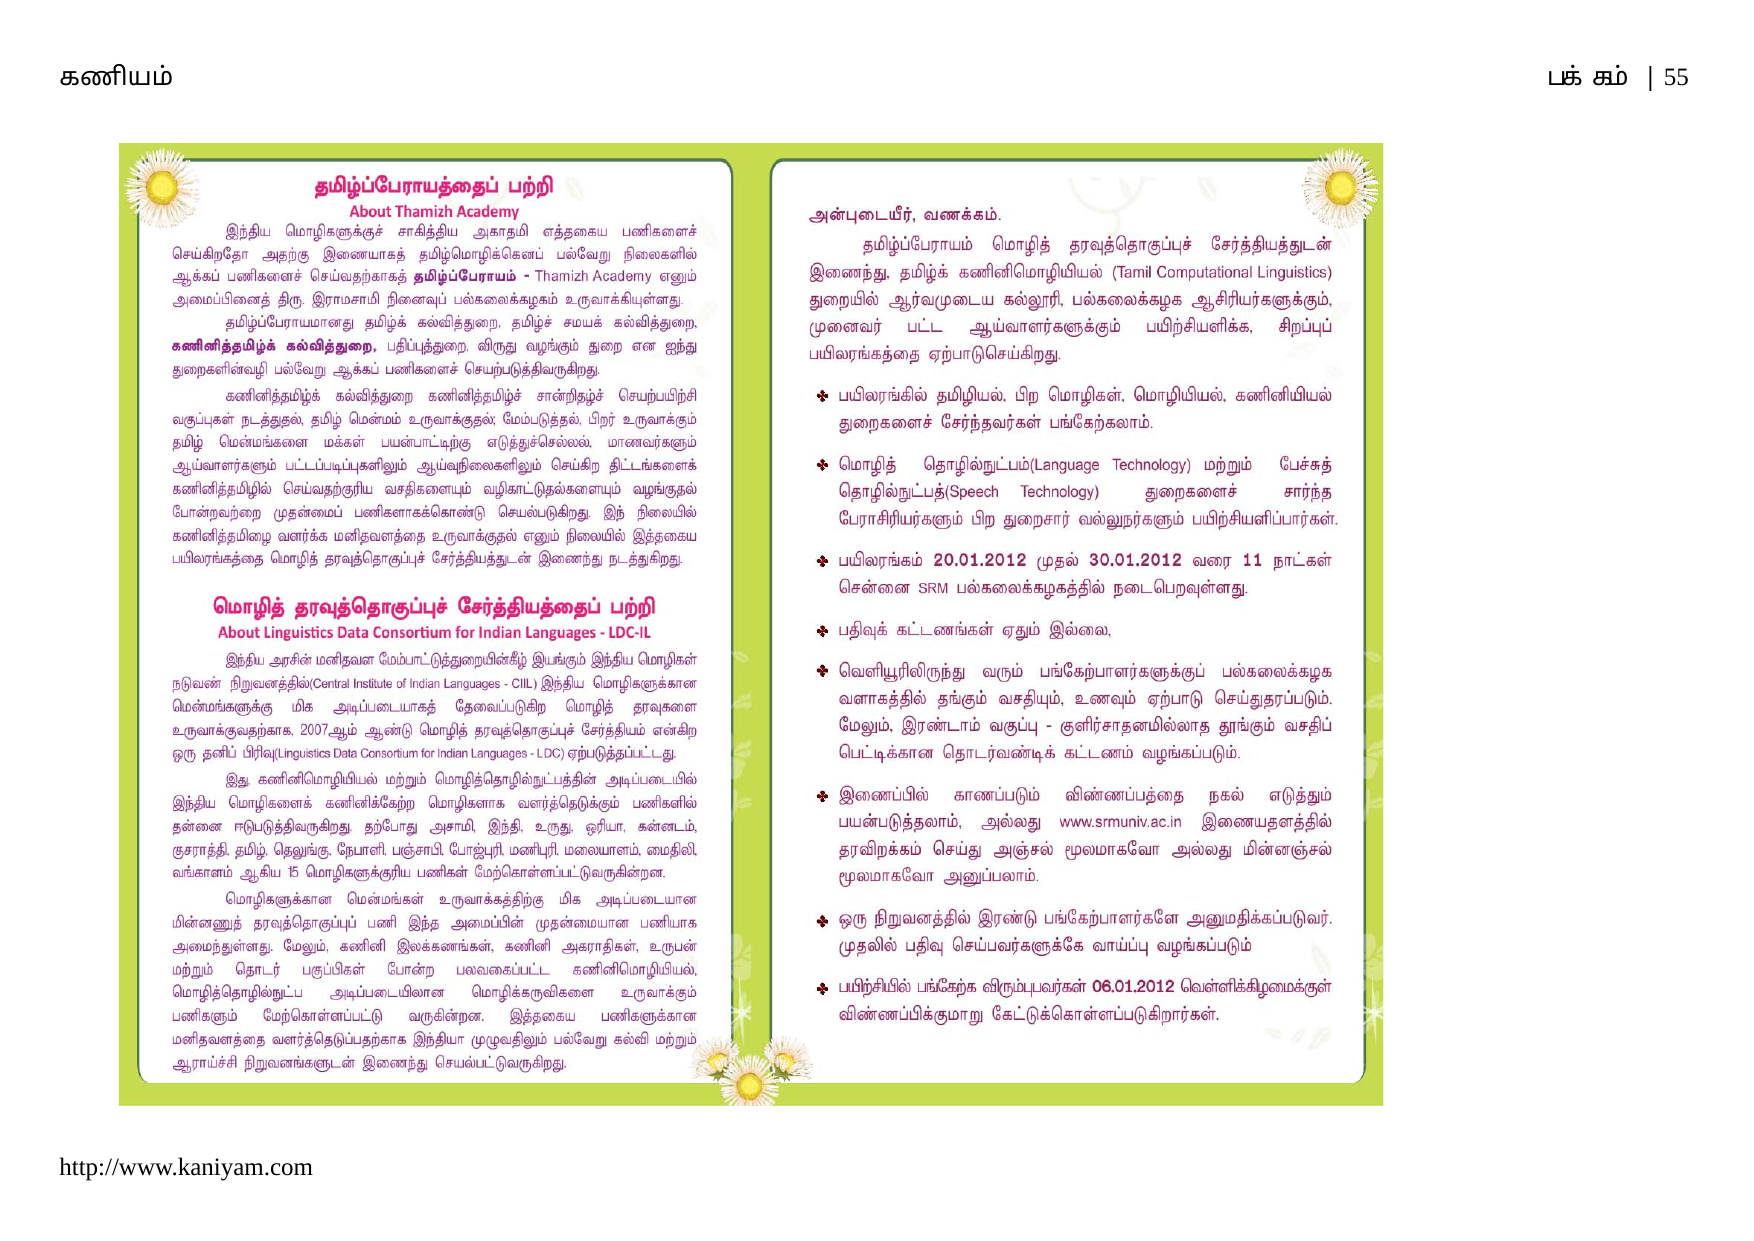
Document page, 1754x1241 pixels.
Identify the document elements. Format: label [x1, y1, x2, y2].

picture [118, 143, 1384, 1106]
